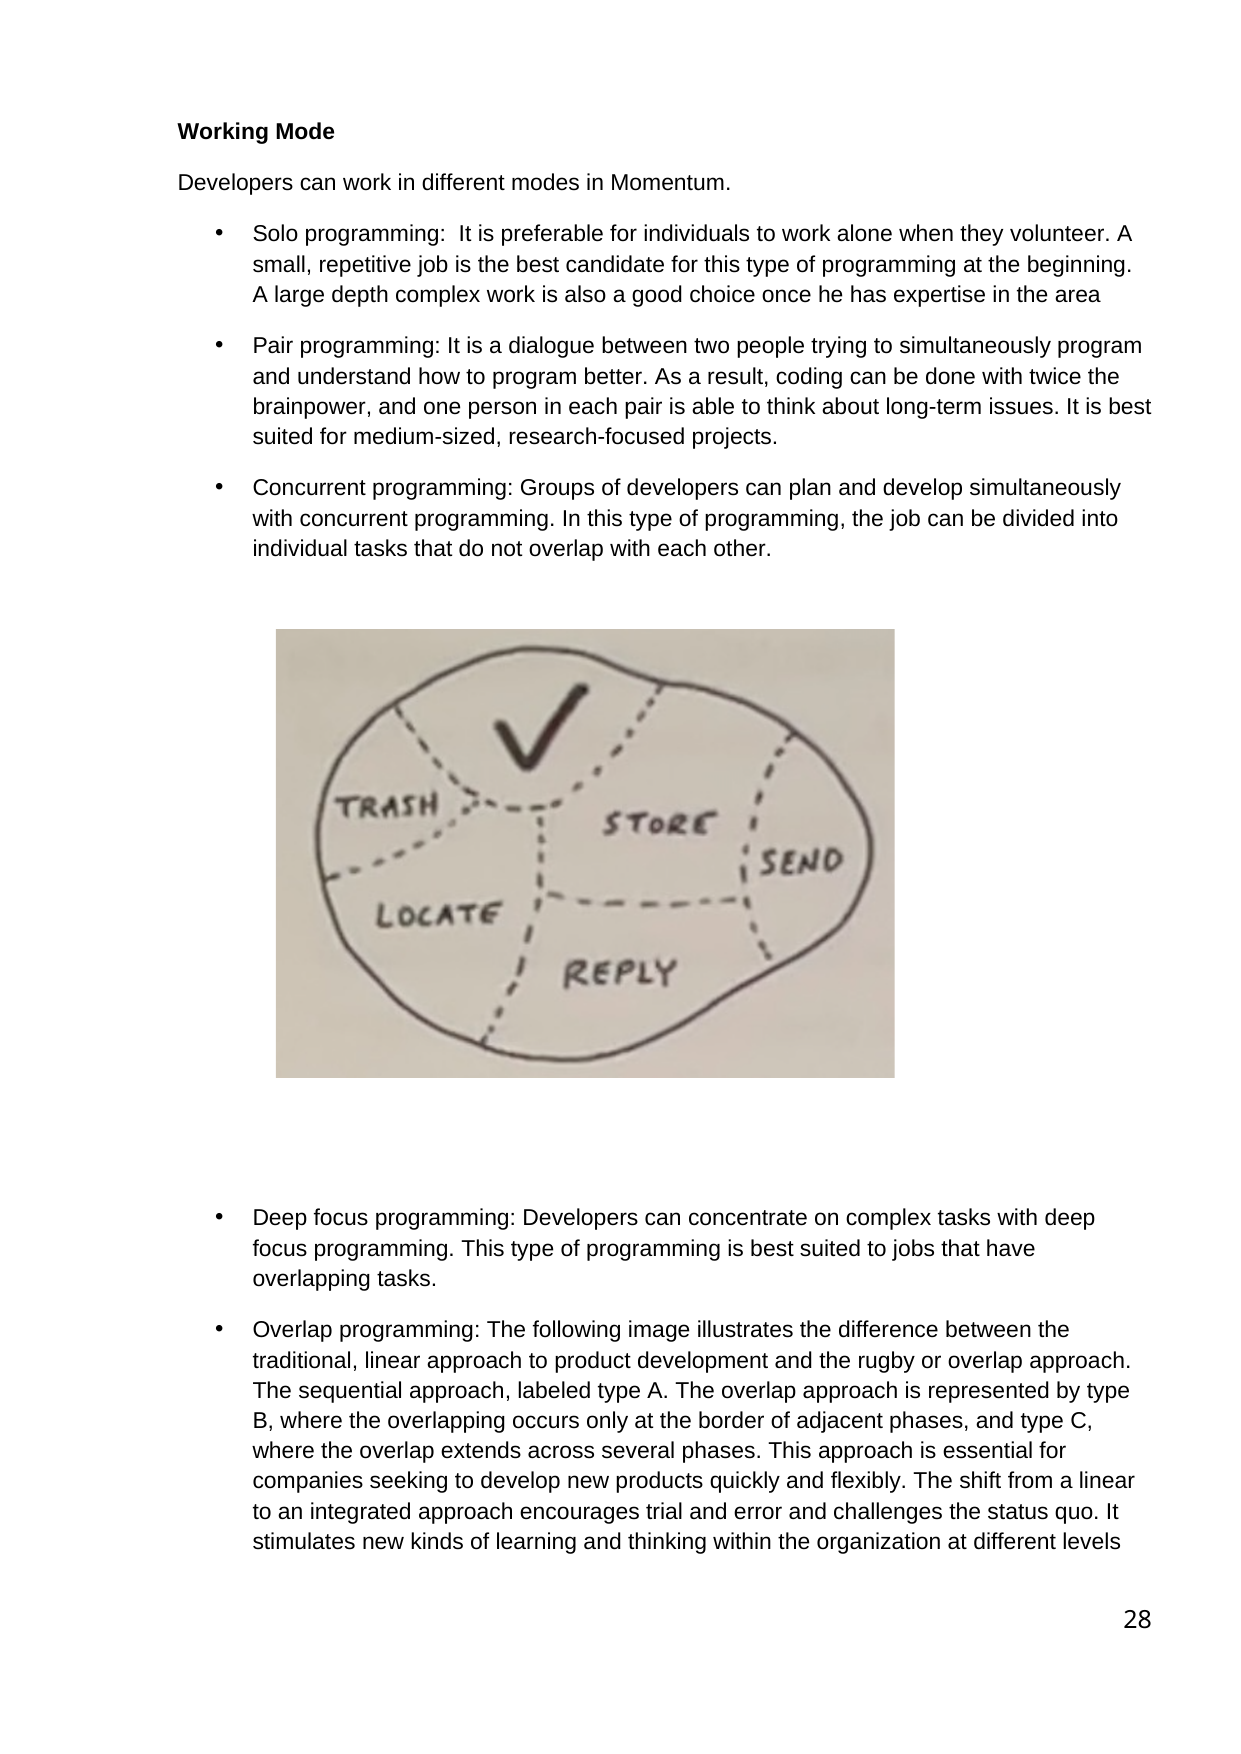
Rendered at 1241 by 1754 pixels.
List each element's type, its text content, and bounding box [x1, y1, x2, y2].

text Working Mode [177, 118, 1152, 144]
list Overlap programming: The following image illustrates the difference between the traditional, linear approach to product development and the rugby or overlap approach. The sequential approach, labeled type A. The overlap approach is represented by type B, where the overlapping occurs only at the border of adjacent phases, and type C, where the overlap extends across several phases. This approach is essential for companies seeking to develop new products quickly and flexibly. The shift from a linear to an integrated approach encourages trial and error and challenges the status quo. It stimulates new kinds of learning and thinking within the organization at different levels [215, 1316, 1152, 1554]
list Pair programming: It is a dialogue between two people trying to simultaneously program and understand how to program better. As a result, coding can be done with twice the brainpower, and one person in each pair is able to think about long-term issues. It is best suited for medium-sized, research-focused projects. [215, 332, 1152, 450]
list Concurrent programming: Groups of developers can plan and develop simultaneously with concurrent programming. In this type of programming, the job can be divided into individual tasks that do not overlap with each other. [215, 474, 1152, 562]
list Solo programming: It is preferable for individuals to work alone when they volunteer. A small, repetitive job is the best candidate for this type of programming at the beginning. A large depth complex work is also a good choice once he has expertise in the area [215, 220, 1152, 307]
picture [275, 629, 895, 1078]
text Developers can work in different modes in Momentum. [177, 169, 1152, 196]
list Deep focus programming: Developers can concentrate on complex tasks with deep focus programming. This type of programming is best suited to jobs that have overlapping tasks. [215, 1204, 1152, 1291]
